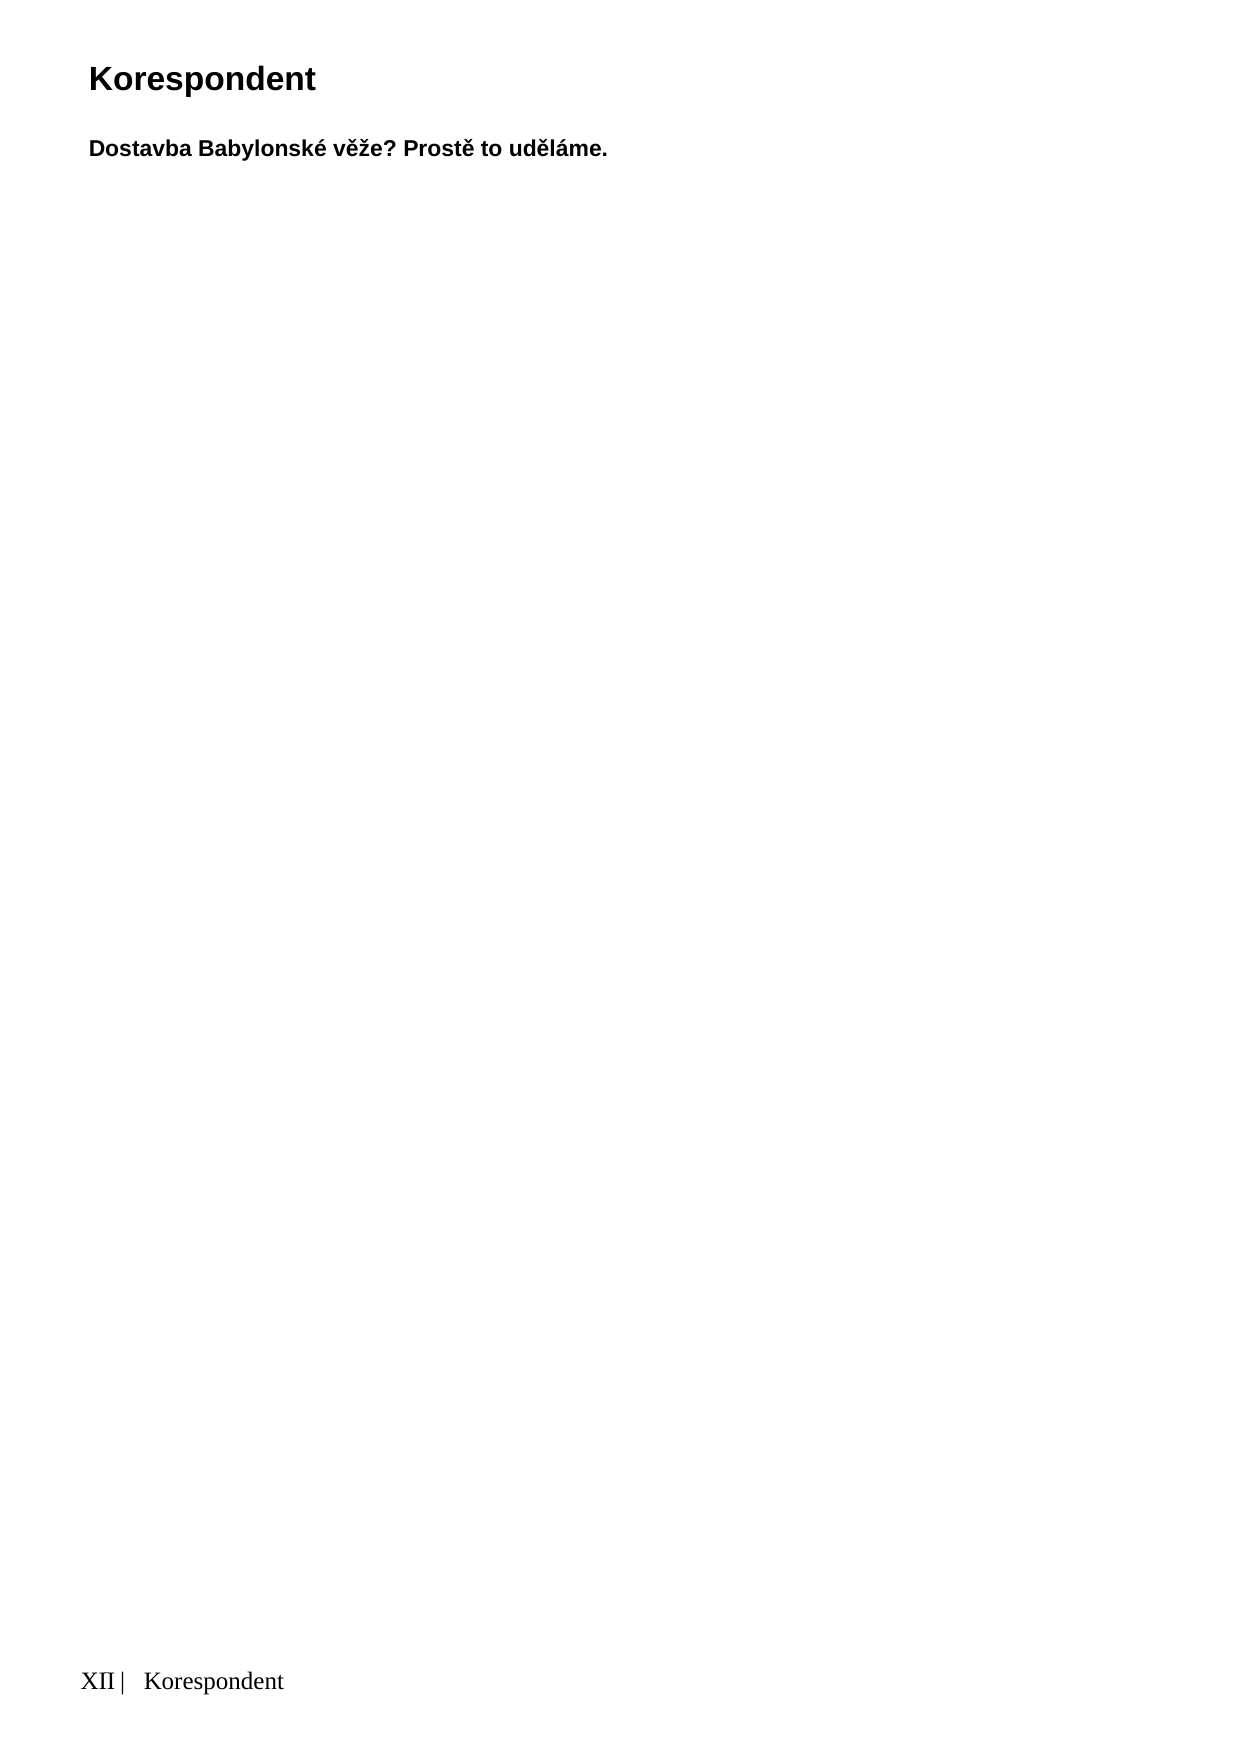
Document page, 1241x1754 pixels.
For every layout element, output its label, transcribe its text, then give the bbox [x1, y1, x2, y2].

text Dostavba Babylonské věže? Prostě to uděláme. [88, 135, 1152, 161]
subtitle Korespondent [88, 59, 1152, 98]
